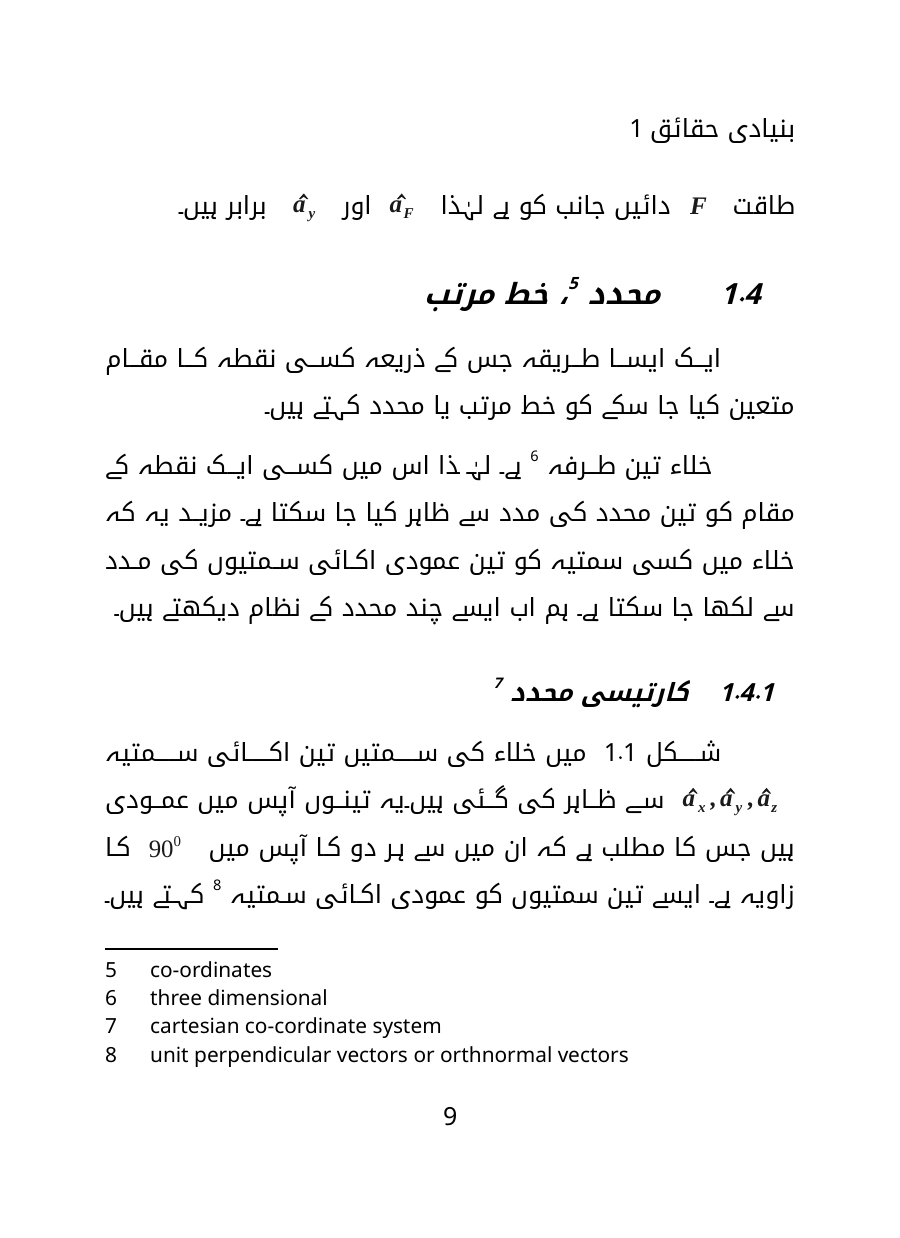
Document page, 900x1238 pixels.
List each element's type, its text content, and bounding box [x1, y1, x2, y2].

text خلاء تین طرفہ ہے۔ لہٰذا اس میں کسی ایک نقطہ کے مقام کو تین محدد کی مدد سے ظاہر کیا جا سکتا ہے۔ مزید یہ کہ خلاء میں کسی سمتیہ کو تین عمودی اکائی سمتیوں کی مدد سے لکھا جا سکتا ہے۔ ہم اب ایسے چند محدد کے نظام دیکھتے ہیں۔ [105, 442, 795, 632]
text three dimensional [105, 983, 795, 1012]
text شکل 1.1 میں خلاء کی سمتیں تین اکائی سمتیہ سے ظاہر کی گئی ہیں۔یہ تینوں آپس میں عمودی ہیں جس کا مطلب ہے کہ ان میں سے ہر دو کا آپس میں کا زاویہ ہے۔ ایسے تین سمتیوں کو عمودی اکائی سمتیہ کہتے ہیں۔ ان سمتوں کی جانب، طول کو سے ظاہر کیا جاتا ہے۔ آپ ان سے بخوبی واقف ہیں۔ [105, 729, 795, 919]
subtitle محدد ، خط مرتب [105, 267, 720, 323]
text unit perpendicular vectors or orthnormal vectors [105, 1040, 795, 1068]
subtitle کارتیسی محدد [105, 669, 718, 717]
list co-ordinates [105, 955, 795, 983]
text وہ خط جس کا طول اور سمت معین ہو، اسے سمتیہ کہتے ہیں۔ سمتیہ کو انگریزی یا لاطینی زبان کے چھوٹے یا بڑے حروف، جن کو موٹے طرز کی لکھائی میں لکھا گیا ہو، سے ظاہر کیا جائے گا، مثلاً طاقت کو سے ظاہر کیا جائے گا۔یہاں شکل 1.1 سے رجوع کرنا بہتر ہے۔ ایک ایسا سمتیہ جس کی طول ایک ہو، کو اکائی سمتیہ کہتے ہیں۔ اس کتاب میں اکائی سمتیہ کو انگریزی کے پہلے حرف جس کو موٹے طرز کی لکھائ میں لکھا گیا ہو اور جس پر ٹوپی کا نشان ہو سے ظاہر کیا جائے گا، مثلاً اکائی سمتیہخلاء کی تین عمودی سمتوں کو ظاہر کرتے ہیں۔میں، چوٹی لکھائی میں، اس بات کی یاد دہانی کراتا ہے کہ یہ سمتیہ خلاء کی سمت کو ظاہر کرتا ہے۔ اگر کسی سمتیہ کی طول اور اس کی سمت کو علیحدہ علیحدہ لکھنا ہو تو اس کے طول کو ظاہر کرنے کے لئے سادہ طرز کی لکھائ میں وہی حرف استعمال کیا جائے گا جو اس سمتیہ کو ظاہر کرنے کے لئے، موٹے طرز کی لکھائی میں، استعمال کیا گیا ہو۔ یعنی سمتیہکی طول کوسے ظاہر کیا جائے گا۔ شکل میں سمتیہ کی طول، چار کے برابر ہے۔ اگر کسی سمتیہ کی سمت میں ایک اکائی سمتیہ بنایا جائے تو یہ اکائی سمتیہ اس سمتیہ کی سمت کو ظاہر کرتا ہے۔جیسے پہلے ذکر ہوا ہے ایسے اکائی سمتیہ کو انگریزی کے پہلے حرف، جس کو موٹے طرز کی لکھائ میں لکھا گیا ہو اور جس پر ٹوپی کا نشان ہو، سے ظاہر کیا جائے گا یعنی سمتیہکی سمت کوسے ظاہر کیا جائے گا۔یہاں، چوٹی لکھائی میں ، اس بات کی یاد دہانی کراتا ہے کہ یہ اکائی سمتیہ کی سمت کو ظاہر کر رہا ہے۔ شکل میں چونکہ طاقت دائیں جانب کو ہے لہٰذا اور برابر ہیں۔ [105, 182, 795, 230]
list cartesian co-cordinate system [105, 1012, 795, 1040]
text ایک ایسا طریقہ جس کے ذریعہ کسی نقطہ کا مقام متعین کیا جا سکے کو خط مرتب یا محدد کہتے ہیں۔ [105, 335, 795, 430]
